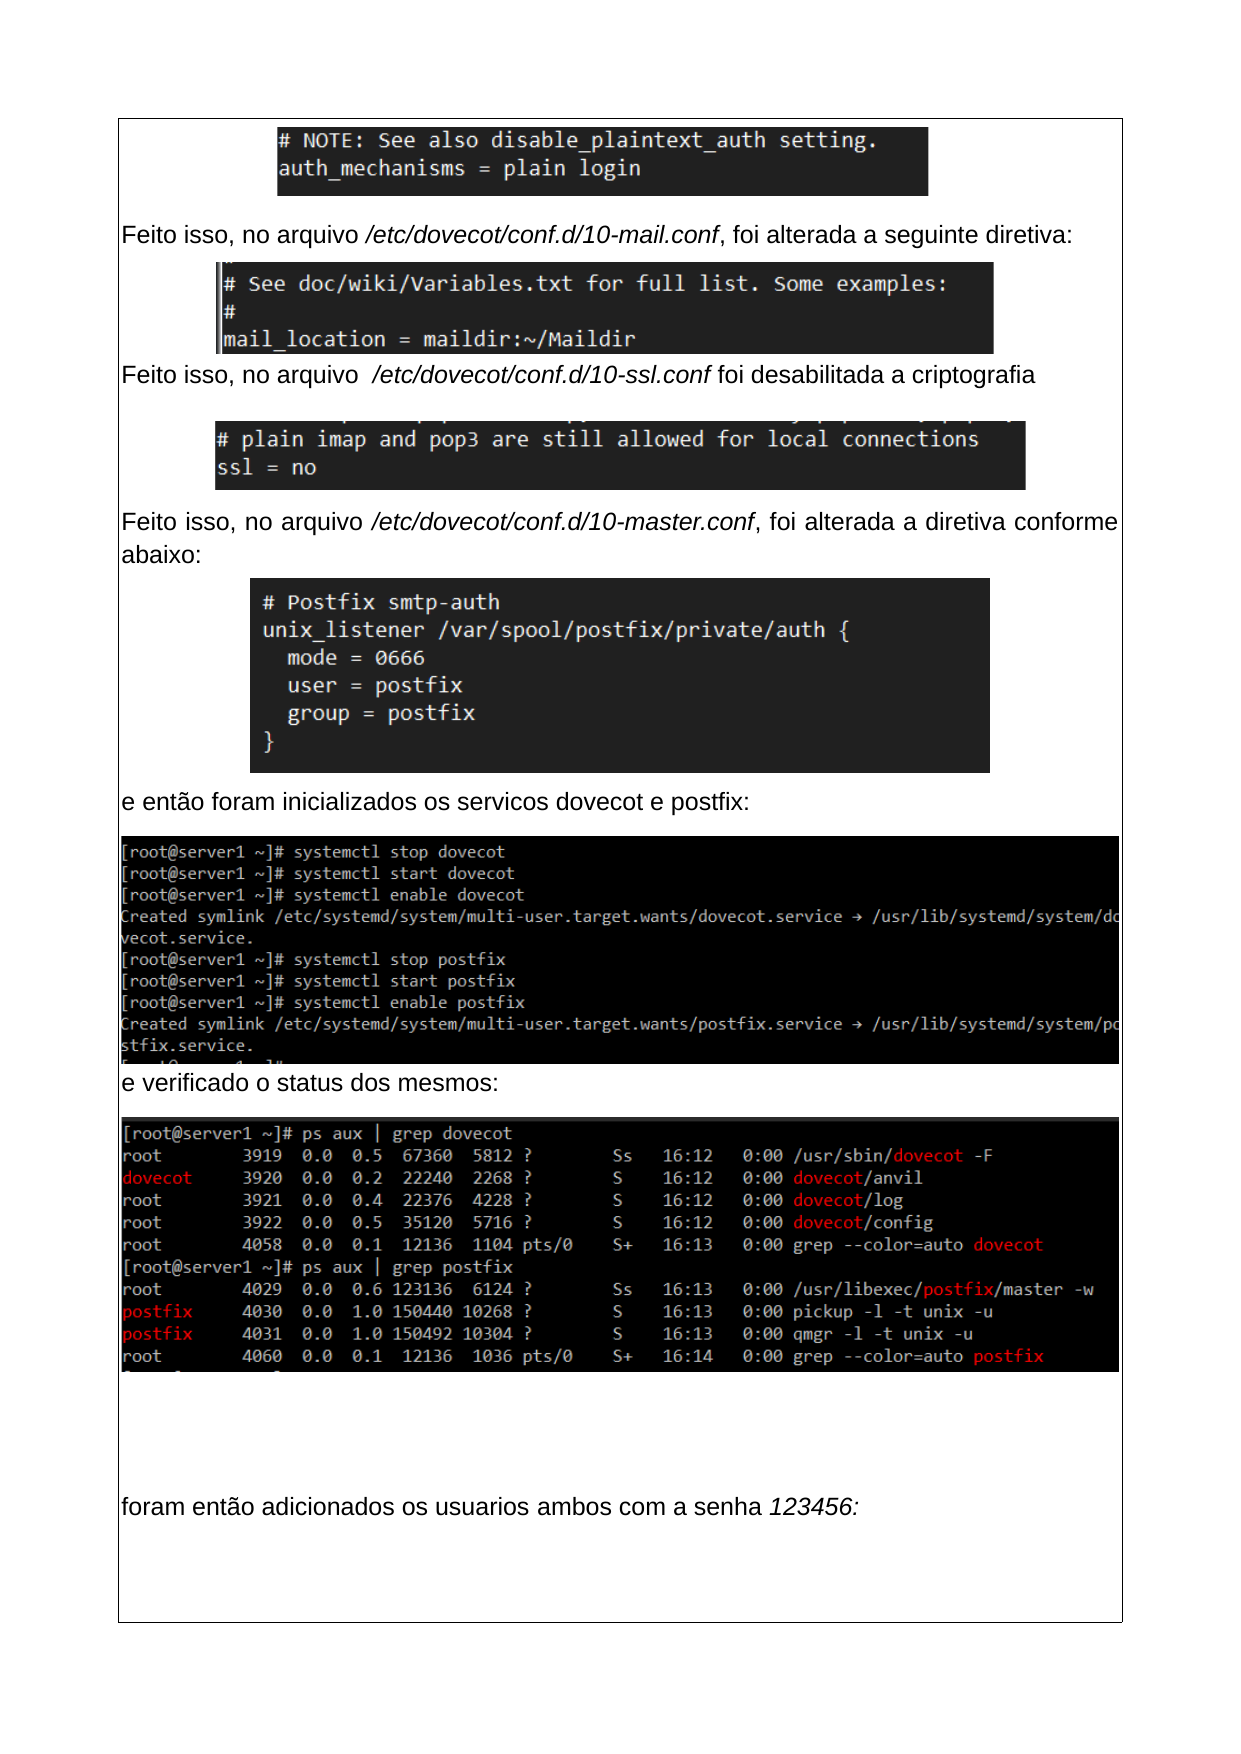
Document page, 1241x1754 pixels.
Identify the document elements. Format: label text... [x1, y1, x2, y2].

text Feito isso, no arquivo /etc/dovecot/conf.d/10-mail.conf, foi alterada a seguinte diretiva: [119, 217, 1122, 248]
text Feito isso, no arquivo /etc/dovecot/conf.d/10-ssl.conf foi desabilitada a criptografia [119, 266, 1122, 388]
picture [121, 836, 1119, 1064]
picture [214, 421, 1026, 490]
text e então foram inicializados os servicos dovecot e postfix: [119, 784, 1122, 816]
text Feito isso, no arquivo /etc/dovecot/conf.d/10-master.conf, foi alterada a diretiva conforme abaixo: [119, 504, 1122, 569]
text e verificado o status dos mesmos: [119, 833, 1122, 1097]
text foram então adicionados os usuarios ambos com a senha 123456: [119, 1488, 1122, 1520]
picture [277, 127, 929, 196]
picture [250, 578, 990, 773]
picture [121, 1117, 1119, 1372]
picture [216, 262, 994, 354]
